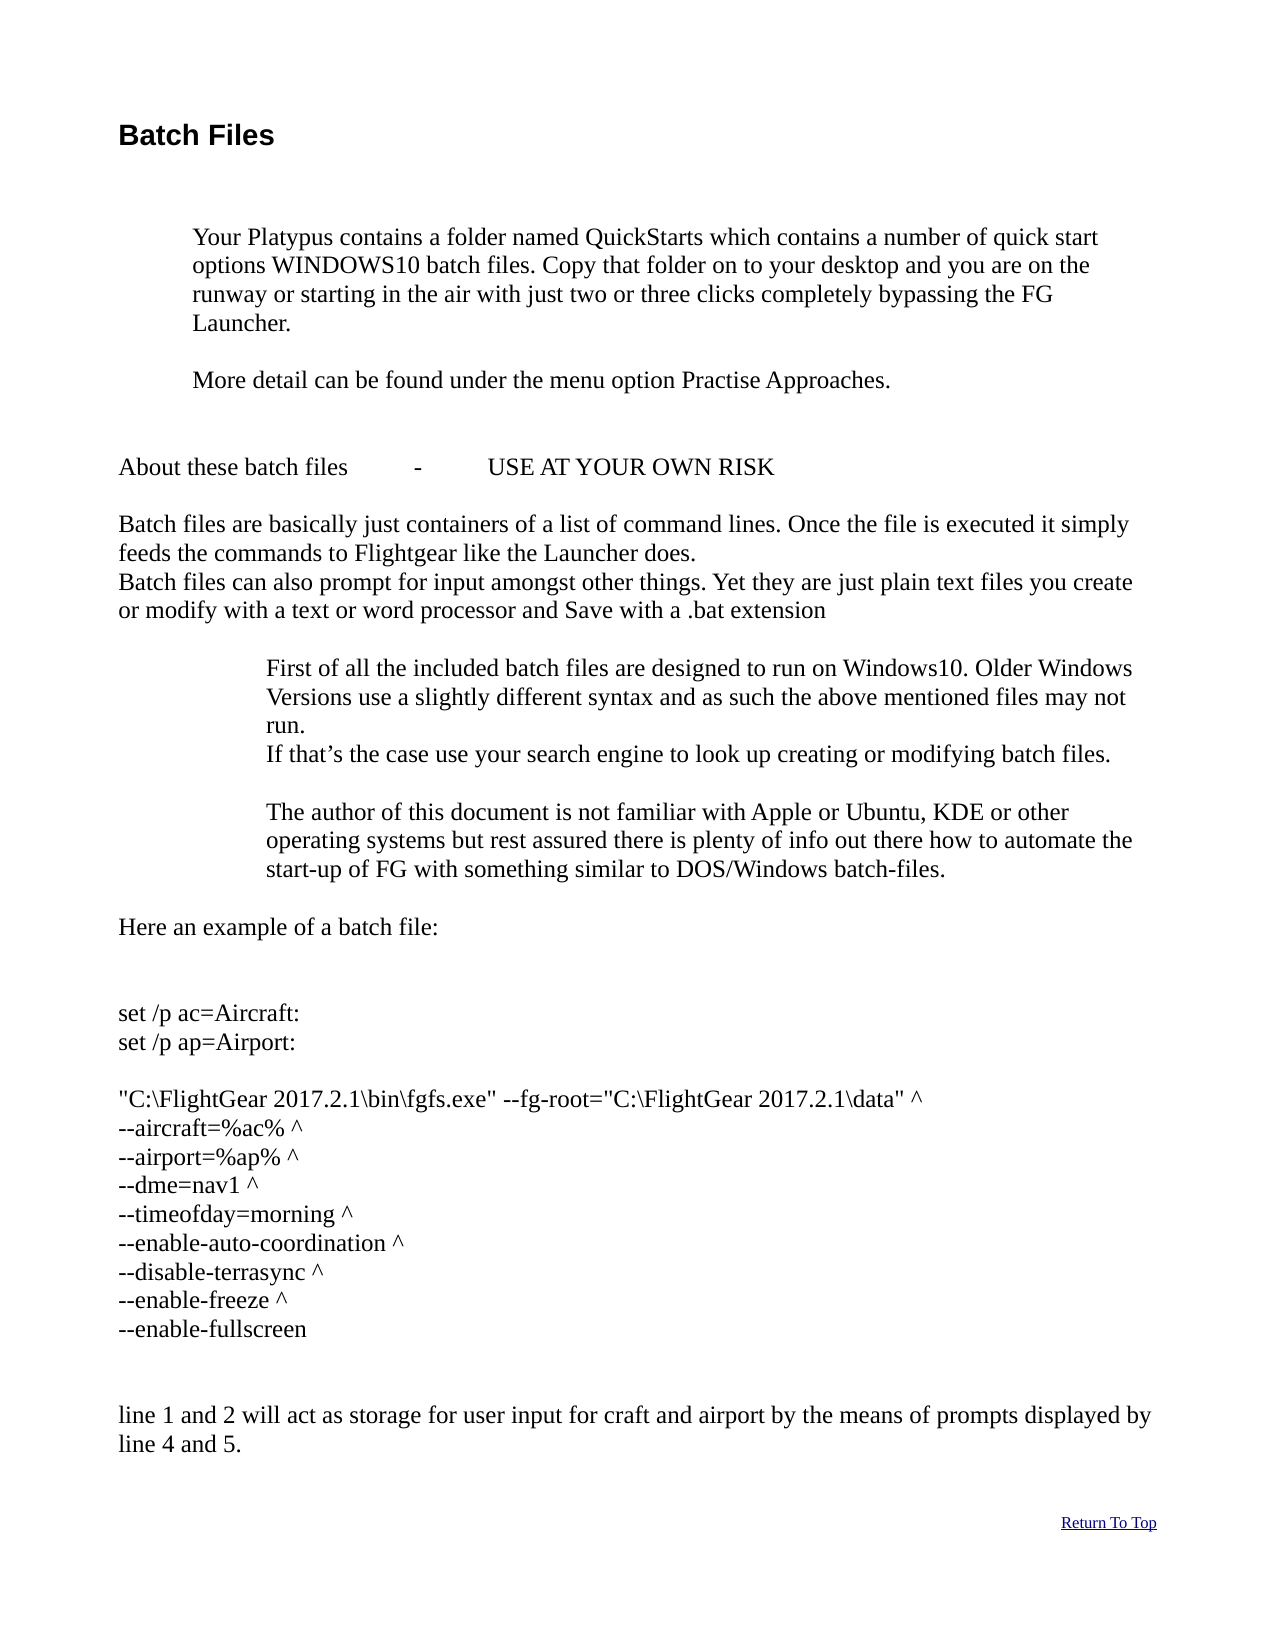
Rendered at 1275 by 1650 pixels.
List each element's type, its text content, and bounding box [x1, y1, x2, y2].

text --aircraft=%ac% ^ [118, 1113, 1157, 1142]
text The author of this document is not familiar with Apple or Ubuntu, KDE or other operating systems but rest assured there is plenty of info out there how to automate the start-up of FG with something similar to DOS/Windows batch-files. [118, 797, 1157, 883]
text --disable-terrasync ^ [118, 1257, 1157, 1286]
text --enable-fullscreen [118, 1314, 1157, 1343]
text line 1 and 2 will act as storage for user input for craft and airport by the means of prompts displayed by line 4 and 5. [118, 1401, 1157, 1458]
text set /p ac=Aircraft: [118, 998, 1157, 1027]
text --timeofday=morning ^ [118, 1199, 1157, 1228]
text --enable-auto-coordination ^ [118, 1228, 1157, 1257]
text --enable-freeze ^ [118, 1286, 1157, 1314]
text Here an example of a batch file: [118, 912, 1157, 941]
text About these batch files - USE AT YOUR OWN RISK [118, 452, 1157, 481]
subtitle Batch Files [118, 118, 1157, 152]
text More detail can be found under the menu option Practise Approaches. [118, 366, 1157, 394]
text feeds the commands to Flightgear like the Launcher does. [118, 538, 1157, 567]
text set /p ap=Airport: [118, 1027, 1157, 1056]
text Batch files are basically just containers of a list of command lines. Once the file is executed it simply [118, 509, 1157, 538]
text --airport=%ap% ^ [118, 1142, 1157, 1171]
text Batch files can also prompt for input amongst other things. Yet they are just plain text files you create or modify with a text or word processor and Save with a .bat extension [118, 567, 1157, 624]
text If that’s the case use your search engine to look up creating or modifying batch files. [118, 739, 1157, 768]
text --dme=nav1 ^ [118, 1171, 1157, 1199]
text Your Platypus contains a folder named QuickStarts which contains a number of quick start options WINDOWS10 batch files. Copy that folder on to your desktop and you are on the runway or starting in the air with just two or three clicks completely bypassing the FG Launcher. [118, 222, 1157, 337]
text First of all the included batch files are designed to run on Windows10. Older Windows Versions use a slightly different syntax and as such the above mentioned files may not run. [118, 653, 1157, 739]
text "C:\FlightGear 2017.2.1\bin\fgfs.exe" --fg-root="C:\FlightGear 2017.2.1\data" ^ [118, 1084, 1157, 1113]
